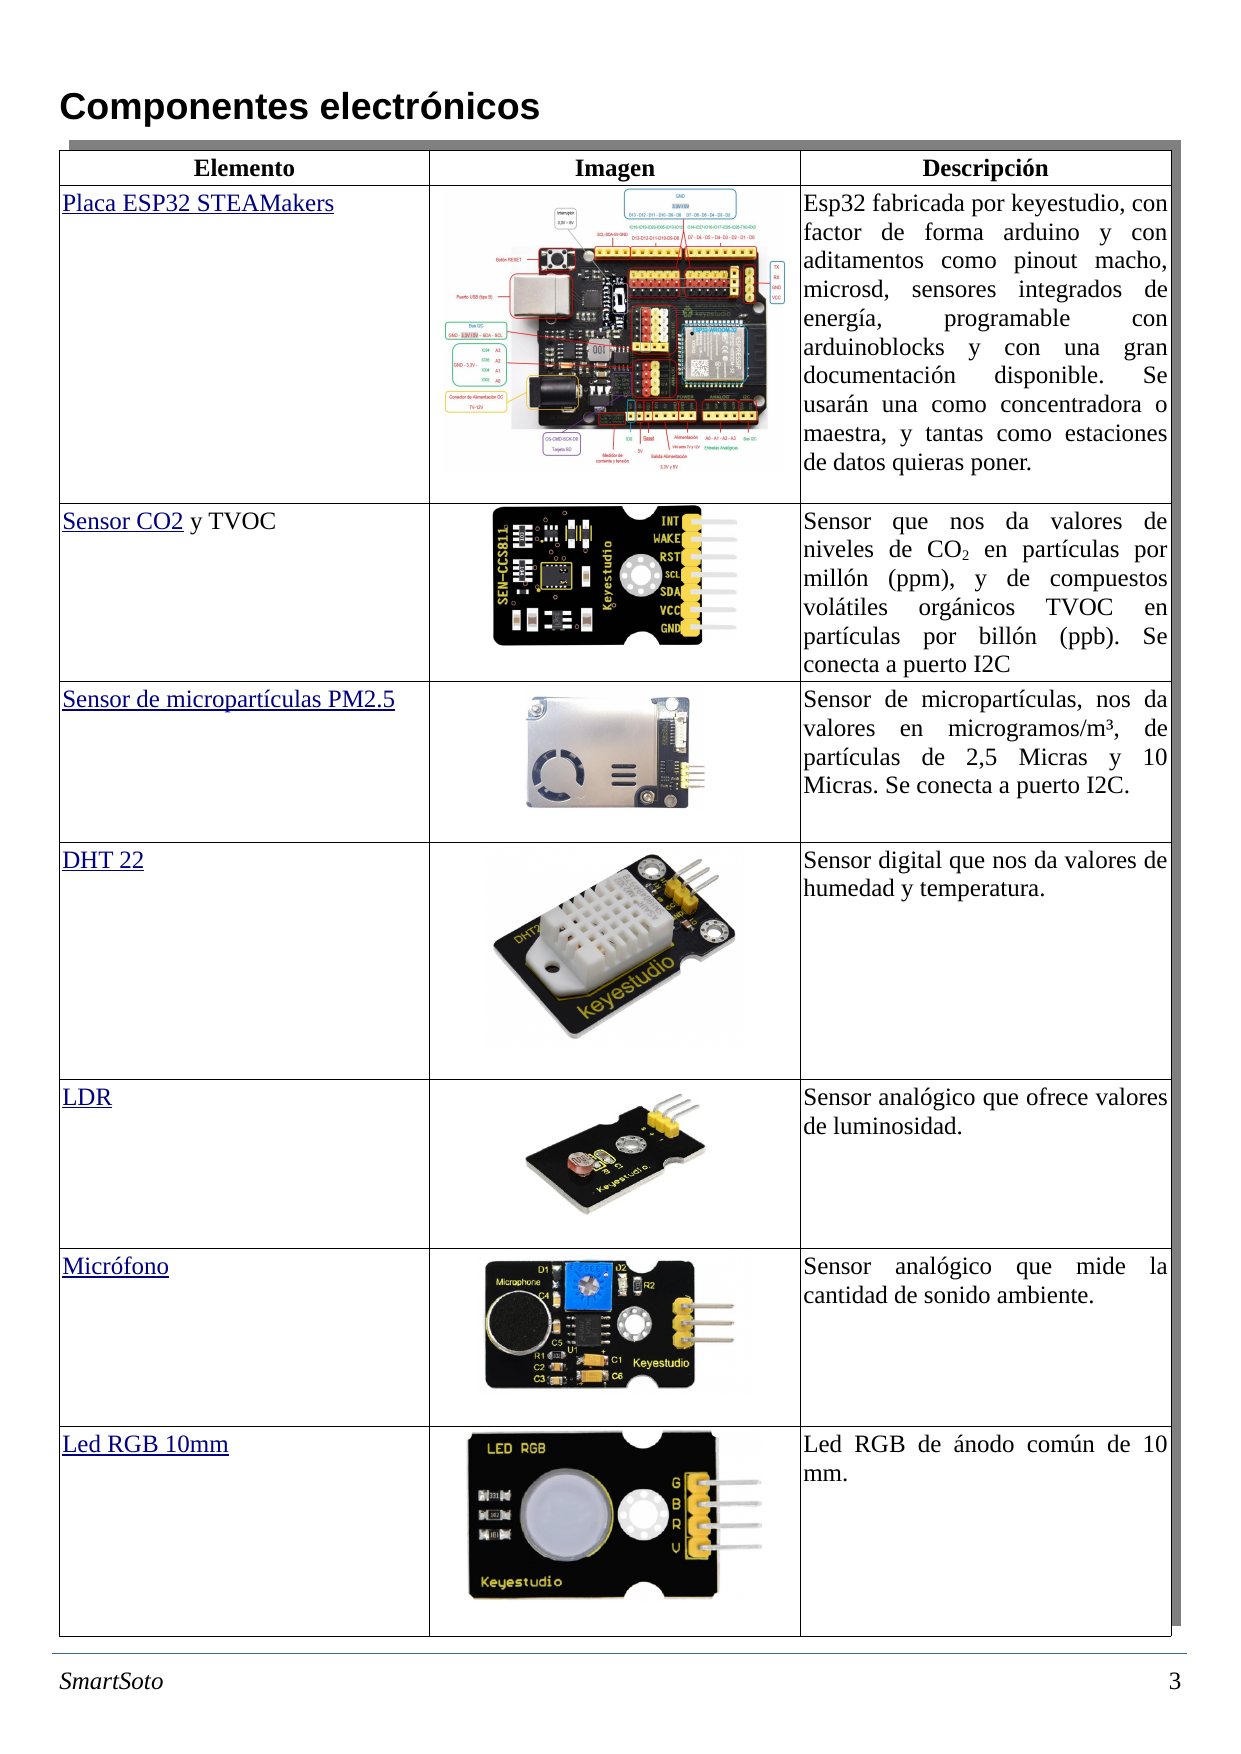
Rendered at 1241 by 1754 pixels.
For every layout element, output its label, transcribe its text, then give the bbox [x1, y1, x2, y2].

table_cell [430, 1249, 800, 1426]
picture [443, 187, 787, 472]
table_header Descripción [801, 151, 1171, 185]
table_cell [430, 843, 800, 1079]
table_cell Sensor digital que nos da valores de humedad y temperatura. [801, 843, 1171, 1079]
table_cell Placa ESP32 STEAMakers [60, 186, 429, 503]
table_cell Sensor que nos da valores de niveles de CO2 en partículas por millón (ppm), y de compuestos volátiles orgánicos TVOC en partículas por billón (ppb). Se conecta a puerto I2C [801, 504, 1171, 681]
picture [476, 1251, 754, 1395]
table_cell [430, 504, 800, 681]
table_cell Led RGB 10mm [60, 1427, 429, 1636]
table_cell DHT 22 [60, 843, 429, 1079]
table_cell Micrófono [60, 1249, 429, 1426]
table_cell [430, 682, 800, 842]
table_cell Sensor CO2 y TVOC [60, 504, 429, 681]
table_cell Sensor analógico que ofrece valores de luminosidad. [801, 1080, 1171, 1248]
table_header Elemento [60, 151, 429, 185]
table_cell [430, 1427, 800, 1636]
picture [525, 684, 705, 811]
table_cell [430, 186, 800, 503]
table_cell Sensor de micropartículas PM2.5 [60, 682, 429, 842]
picture [492, 505, 738, 646]
table_cell Led RGB de ánodo común de 10 mm. [801, 1427, 1171, 1636]
table_cell Sensor de micropartículas, nos da valores en microgramos/m³, de partículas de 2,5 Micras y 10 Micras. Se conecta a puerto I2C. [801, 682, 1171, 842]
table_header Imagen [430, 151, 800, 185]
subtitle Componentes electrónicos [59, 84, 1181, 127]
table_cell LDR [60, 1080, 429, 1248]
picture [466, 1429, 763, 1605]
picture [484, 844, 746, 1048]
table_cell Esp32 fabricada por keyestudio, con factor de forma arduino y con aditamentos como pinout macho, microsd, sensores integrados de energía, programable con arduinoblocks y con una gran documentación disponible. Se usarán una como concentradora o maestra, y tantas como estaciones de datos quieras poner. [801, 186, 1171, 503]
table_cell Sensor analógico que mide la cantidad de sonido ambiente. [801, 1249, 1171, 1426]
table_cell [430, 1080, 800, 1248]
picture [514, 1082, 716, 1217]
